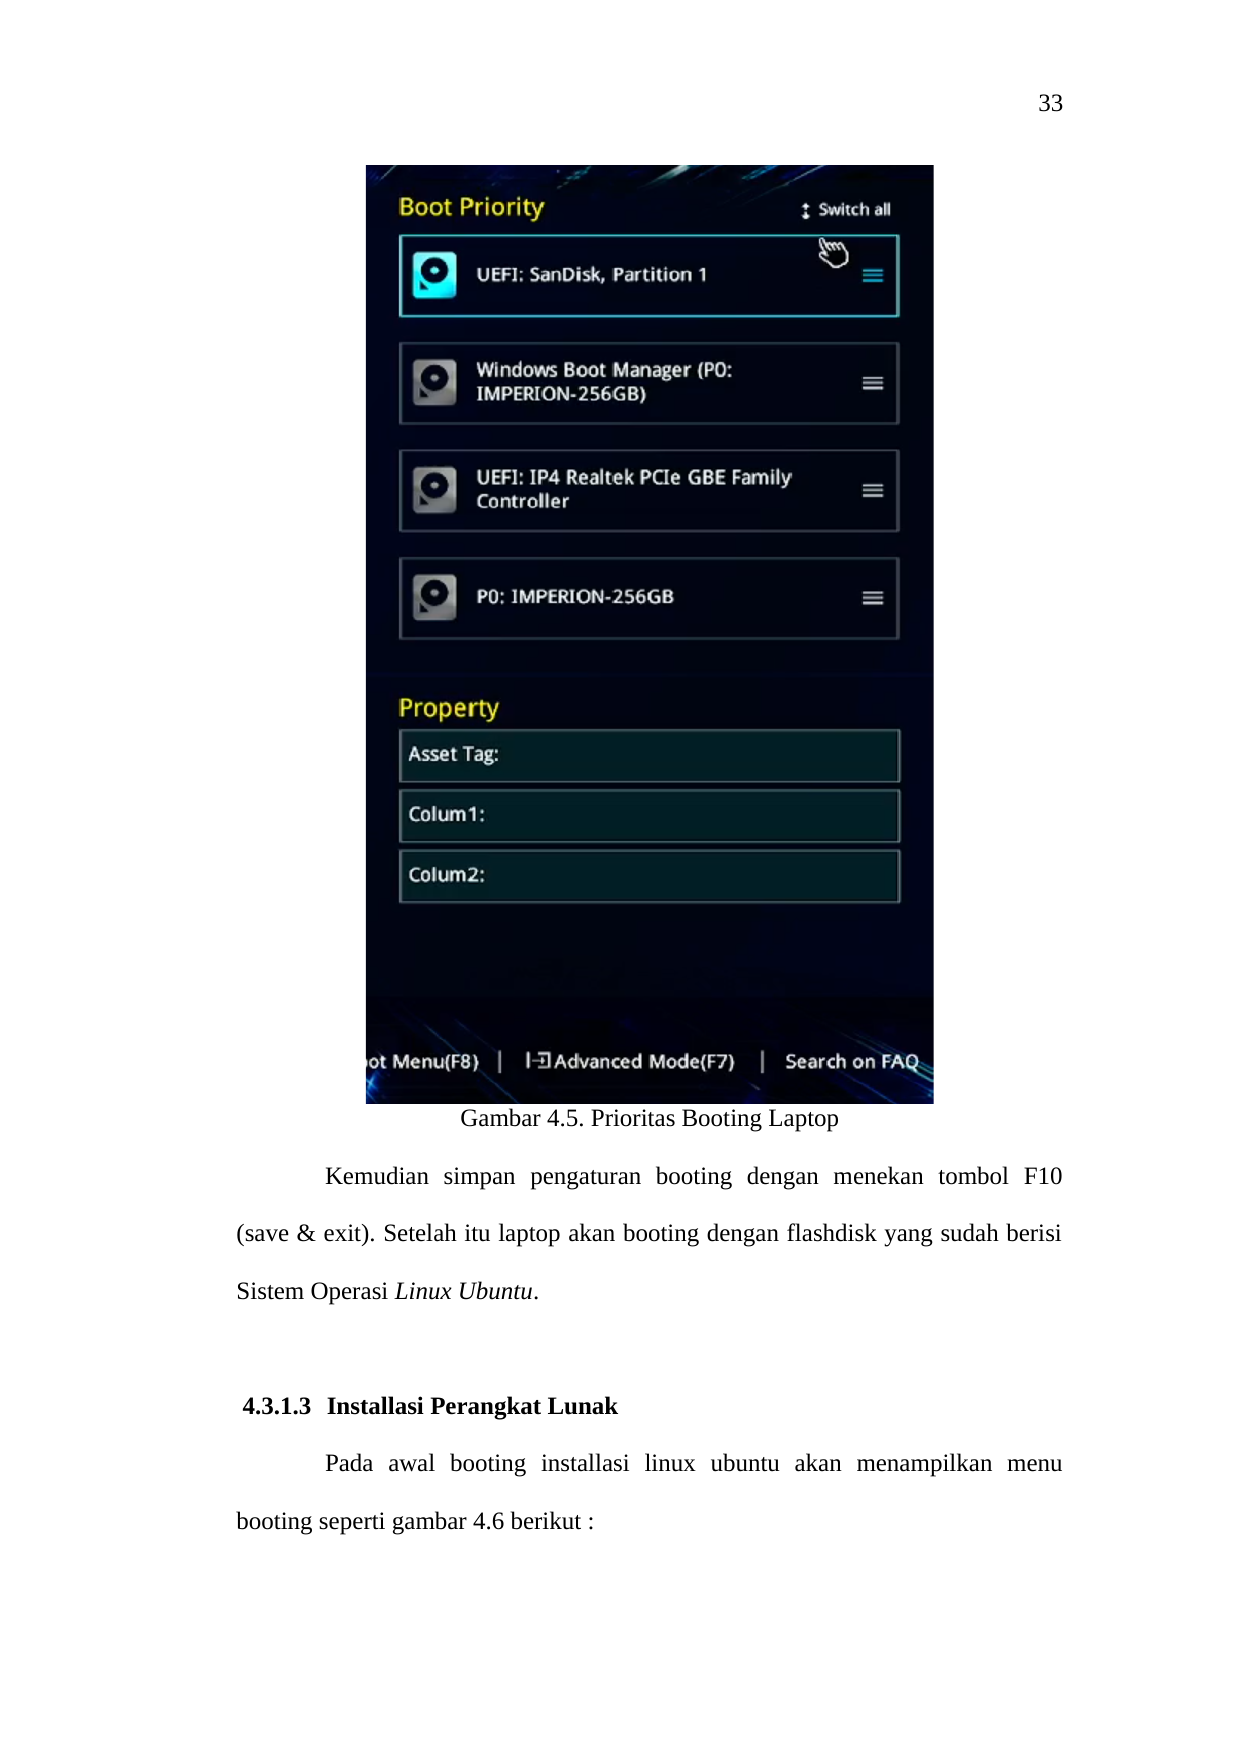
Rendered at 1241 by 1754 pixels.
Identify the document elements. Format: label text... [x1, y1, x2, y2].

subtitle Installasi Perangkat Lunak [236, 1391, 1063, 1420]
text Pada awal booting installasi linux ubuntu akan menampilkan menu booting seperti gambar 4.6 berikut : [236, 1448, 1063, 1535]
text Gambar 4.5. Prioritas Booting laptop [366, 1104, 933, 1132]
text Kemudian simpan pengaturan booting dengan menekan tombol F10 (save & exit). Setelah itu laptop akan booting dengan flashdisk yang sudah berisi Sistem Operasi Linux Ubuntu. [236, 165, 1063, 1305]
picture [365, 165, 934, 1104]
